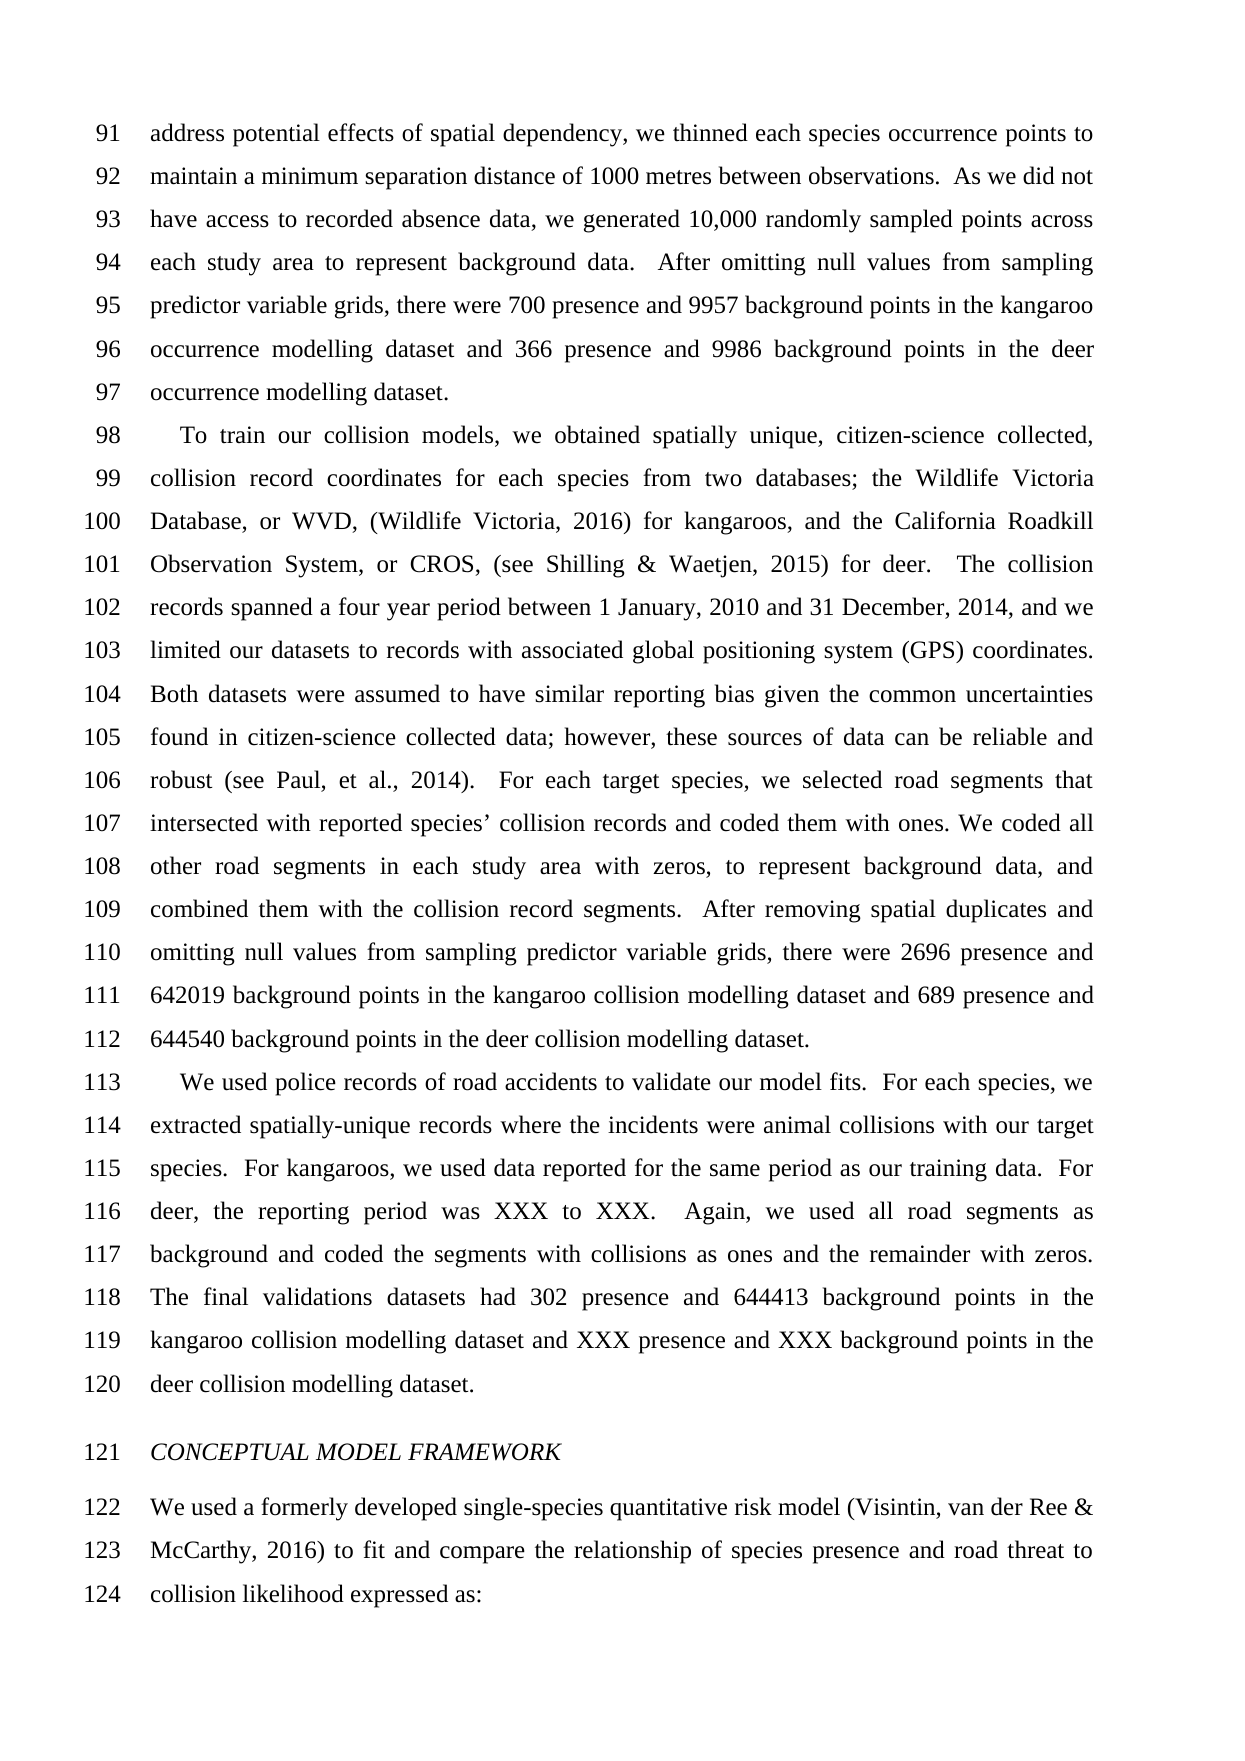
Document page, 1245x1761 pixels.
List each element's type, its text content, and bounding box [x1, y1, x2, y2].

subtitle CONCEPTUAL MODEL FRAMEWORK [150, 1437, 1095, 1466]
text address potential effects of spatial dependency, we thinned each species occurrence points to maintain a minimum separation distance of 1000 metres between observations. As we did not have access to recorded absence data, we generated 10,000 randomly sampled points across each study area to represent background data. After omitting null values from sampling predictor variable grids, there were 700 presence and 9957 background points in the kangaroo occurrence modelling dataset and 366 presence and 9986 background points in the deer occurrence modelling dataset. [150, 118, 1095, 406]
text We used a formerly developed single-species quantitative risk model (Visintin, van der Ree & McCarthy, 2016) to fit and compare the relationship of species presence and road threat to collision likelihood expressed as: [150, 1492, 1095, 1607]
text We used police records of road accidents to validate our model fits. For each species, we extracted spatially-unique records where the incidents were animal collisions with our target species. For kangaroos, we used data reported for the same period as our training data. For deer, the reporting period was XXX to XXX. Again, we used all road segments as background and coded the segments with collisions as ones and the remainder with zeros. The final validations datasets had 302 presence and 644413 background points in the kangaroo collision modelling dataset and XXX presence and XXX background points in the deer collision modelling dataset. [150, 1067, 1095, 1397]
text To train our collision models, we obtained spatially unique, citizen-science collected, collision record coordinates for each species from two databases; the Wildlife Victoria Database, or WVD, (Wildlife Victoria, 2016) for kangaroos, and the California Roadkill Observation System, or CROS, (see Shilling & Waetjen, 2015) for deer. The collision records spanned a four year period between 1 January, 2010 and 31 December, 2014, and we limited our datasets to records with associated global positioning system (GPS) coordinates. Both datasets were assumed to have similar reporting bias given the common uncertainties found in citizen-science collected data; however, these sources of data can be reliable and robust (see Paul, et al., 2014). For each target species, we selected road segments that intersected with reported species’ collision records and coded them with ones. We coded all other road segments in each study area with zeros, to represent background data, and combined them with the collision record segments. After removing spatial duplicates and omitting null values from sampling predictor variable grids, there were 2696 presence and 642019 background points in the kangaroo collision modelling dataset and 689 presence and 644540 background points in the deer collision modelling dataset. [150, 420, 1095, 1052]
